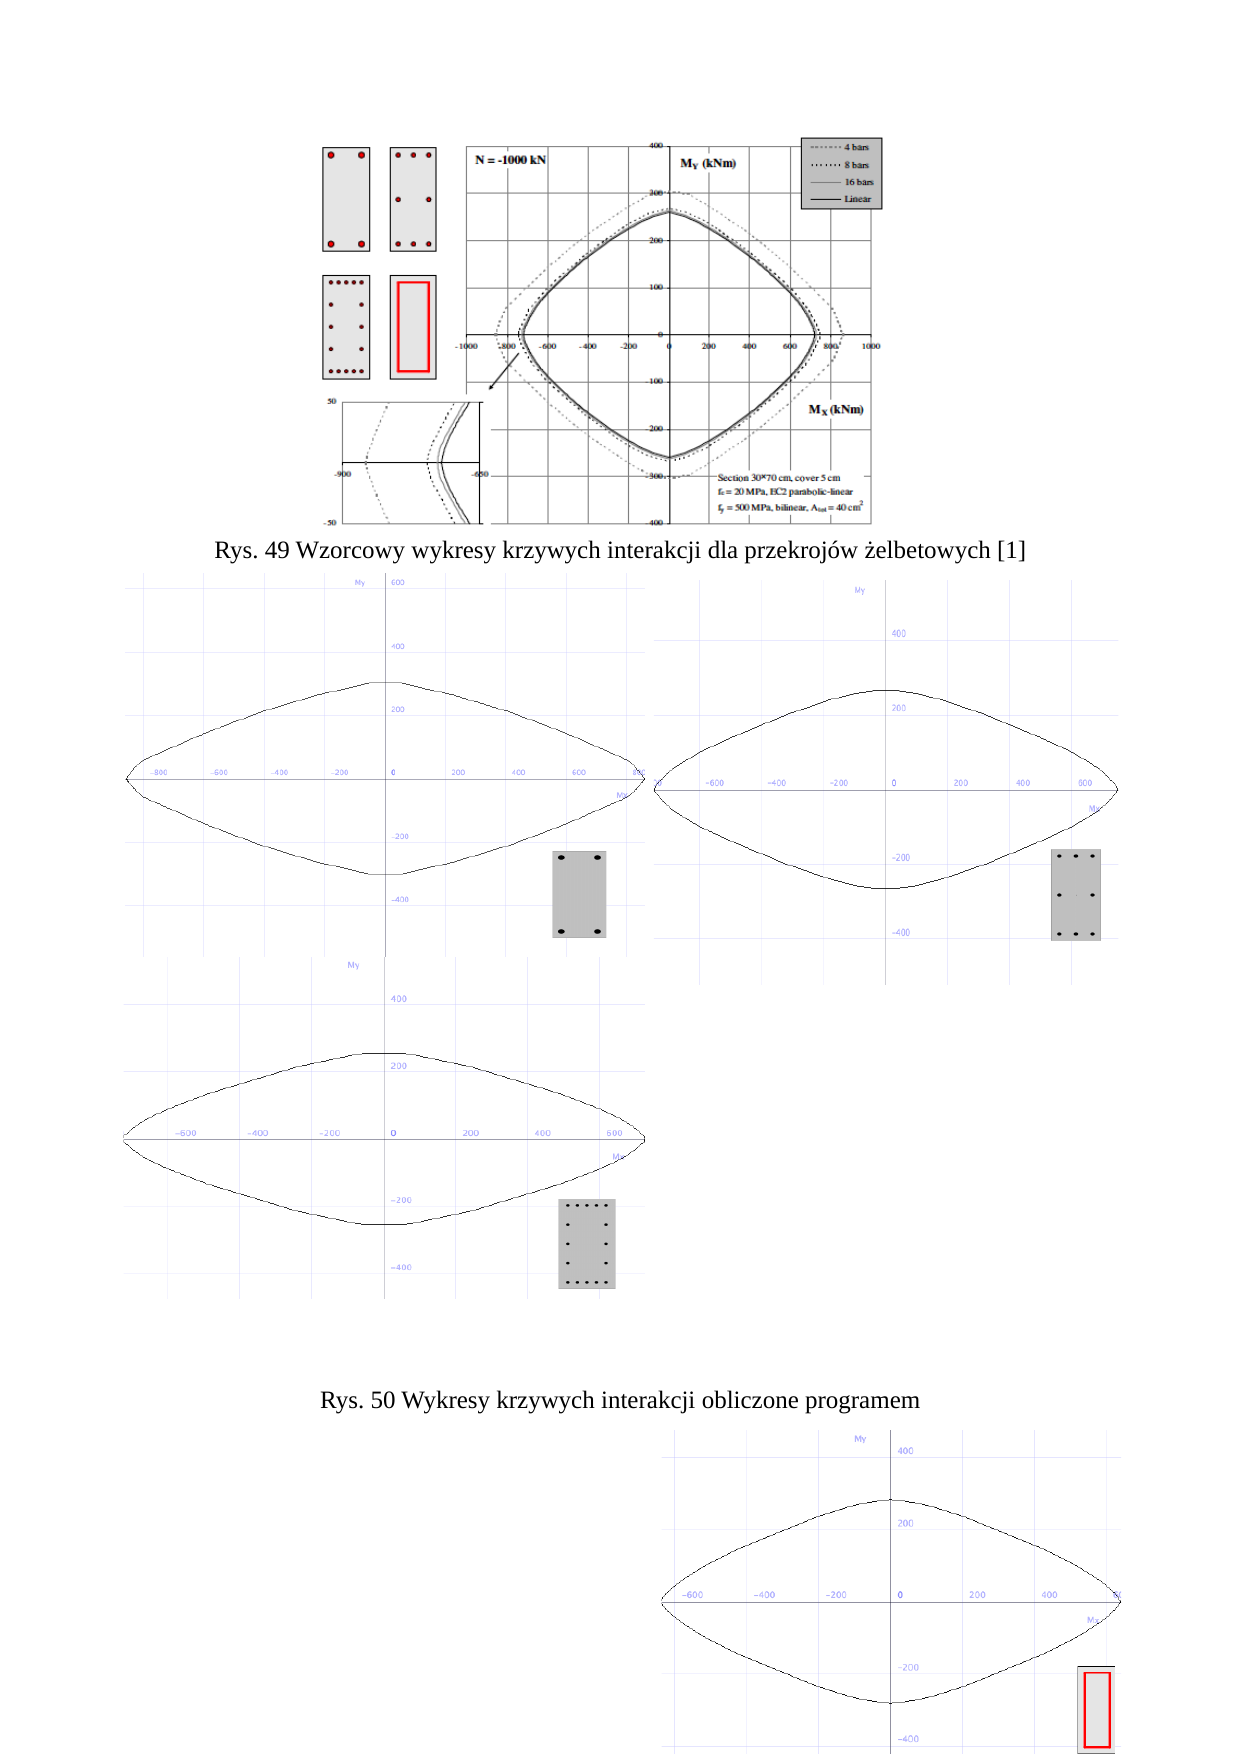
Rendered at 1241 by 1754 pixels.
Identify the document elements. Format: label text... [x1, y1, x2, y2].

picture [123, 573, 645, 1299]
picture [653, 580, 1119, 985]
text Rys. 49 Wzorcowy wykresy krzywych interakcji dla przekrojów żelbetowych [1] [118, 118, 1122, 564]
picture [661, 1430, 1122, 1754]
picture [305, 126, 889, 536]
text Rys. 50 Wykresy krzywych interakcji obliczone programem [118, 1385, 1122, 1414]
